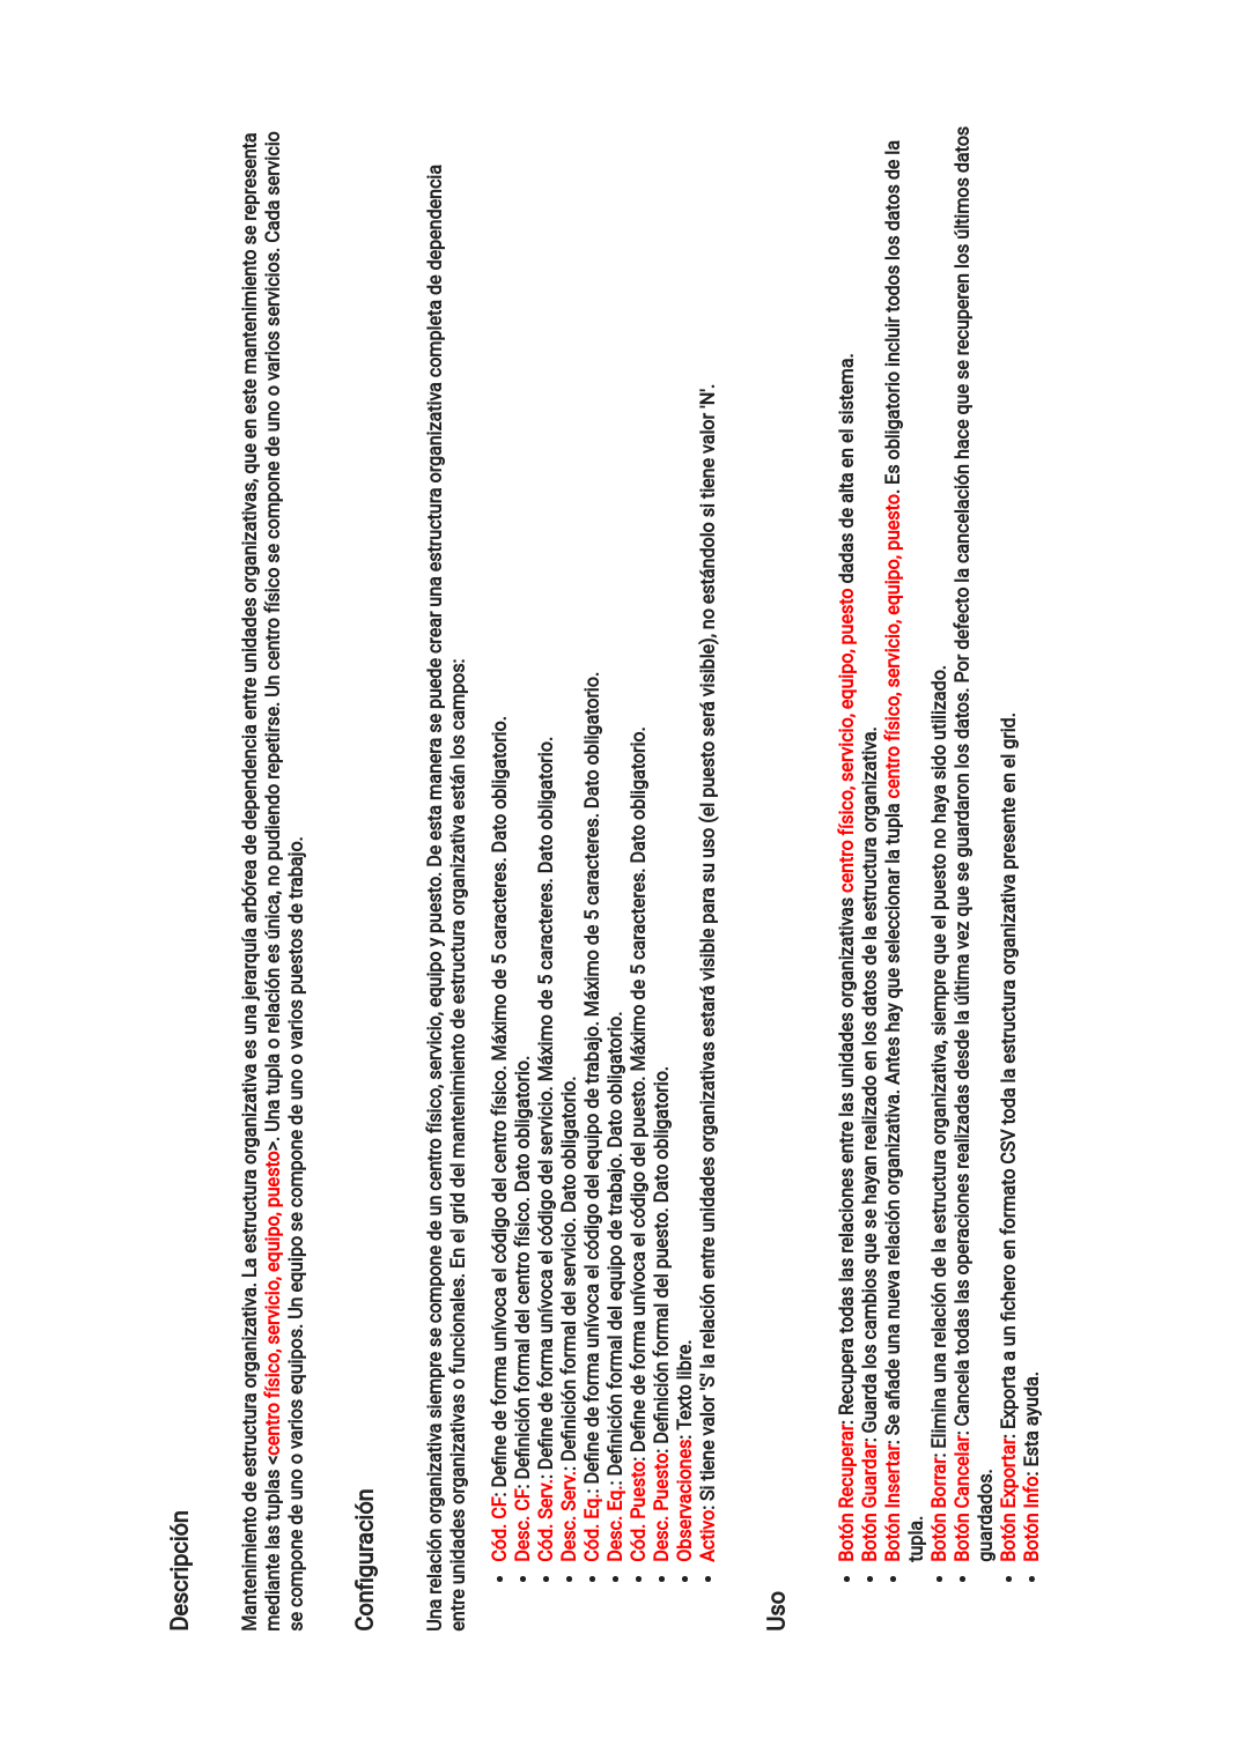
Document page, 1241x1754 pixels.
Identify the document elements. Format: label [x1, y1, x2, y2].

picture [165, 123, 1043, 1634]
